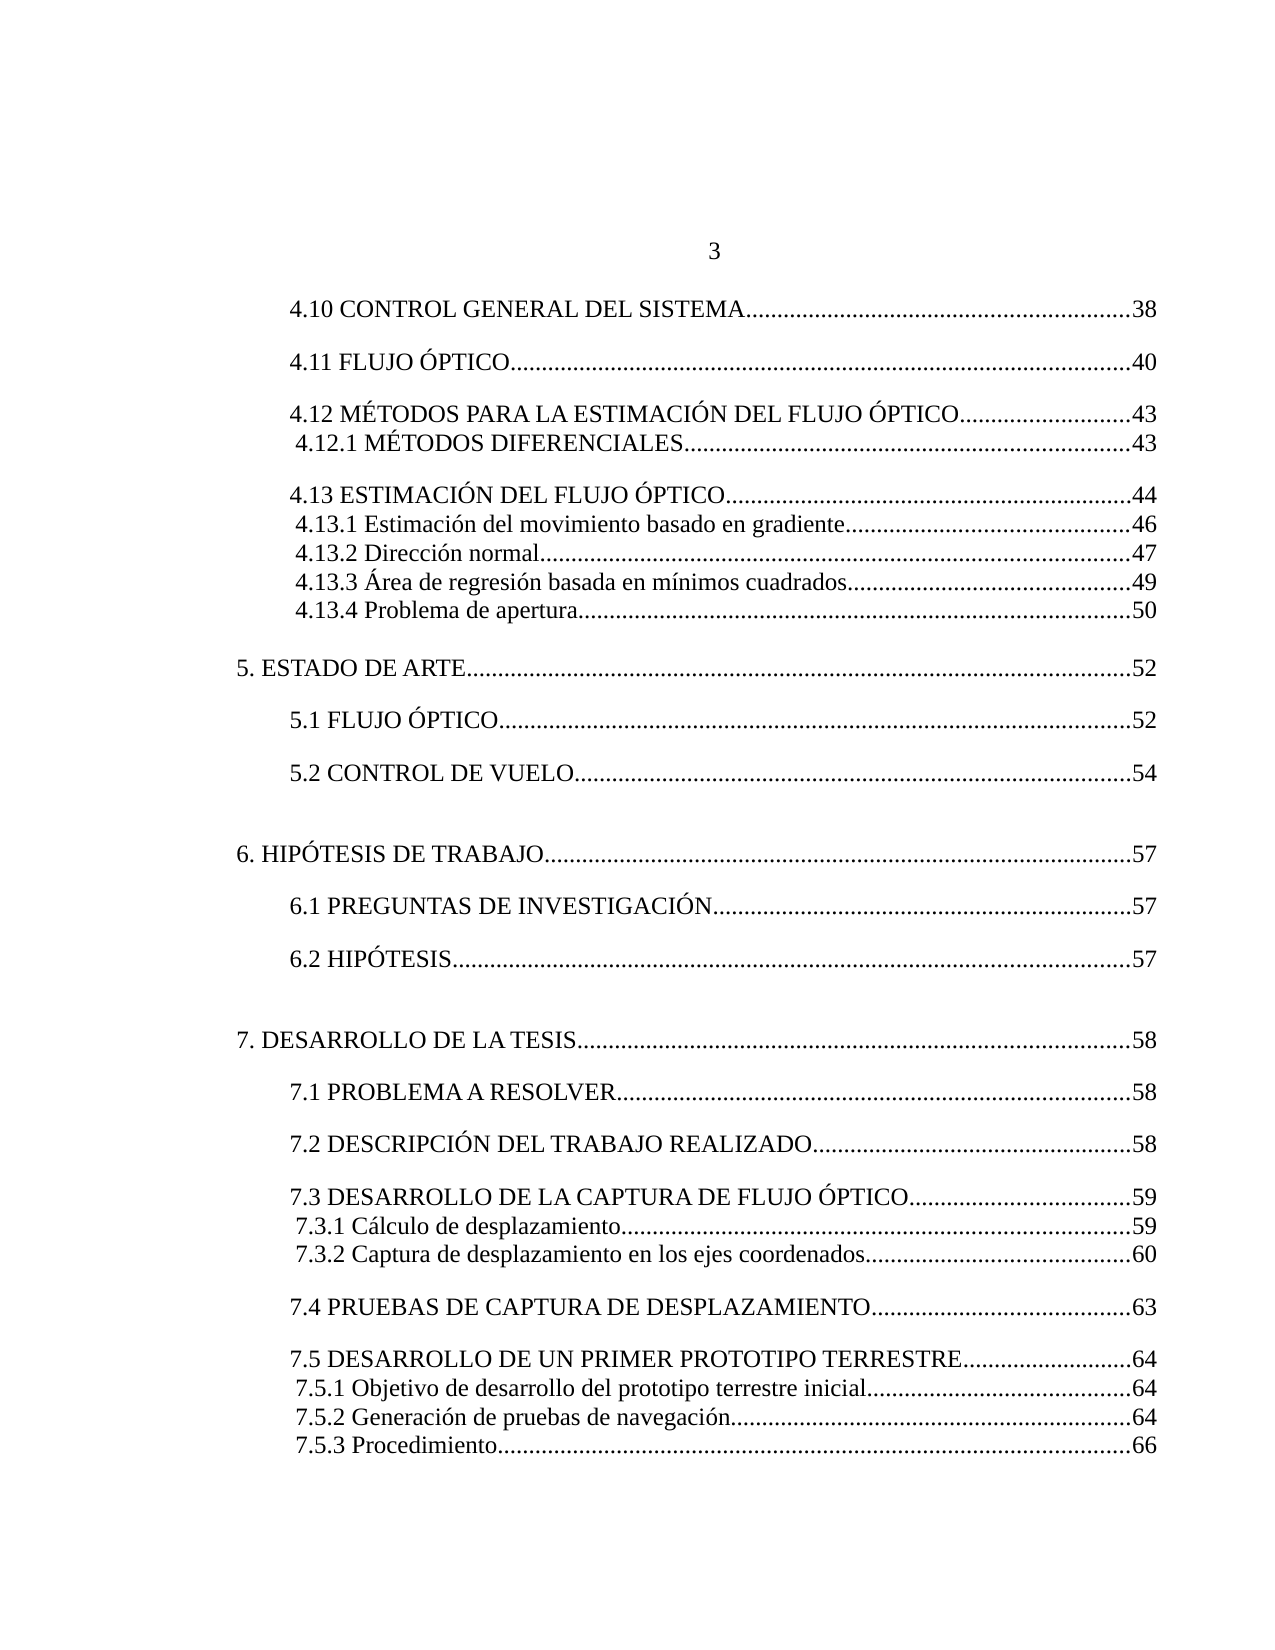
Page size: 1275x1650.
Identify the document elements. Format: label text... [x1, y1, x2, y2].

text 7.1 PROBLEMA A RESOLVER 58 [289, 1077, 1157, 1106]
text 7.5.2 Generación de pruebas de navegación 64 [295, 1402, 1157, 1431]
text 7.2 DESCRIPCIÓN DEL TRABAJO REALIZADO 58 [289, 1129, 1157, 1158]
text 7.3.1 Cálculo de desplazamiento 59 [295, 1211, 1157, 1239]
text 7.5.1 Objetivo de desarrollo del prototipo terrestre inicial 64 [295, 1373, 1157, 1402]
text 6.2 HIPÓTESIS 57 [289, 944, 1157, 972]
text 4.12.1 MÉTODOS DIFERENCIALES 43 [295, 428, 1157, 457]
text 5.1 FLUJO ÓPTICO 52 [289, 705, 1157, 734]
text 6. HIPÓTESIS DE TRABAJO 57 [236, 839, 1157, 868]
text 4.13.1 Estimación del movimiento basado en gradiente 46 [295, 509, 1157, 538]
text 6.1 PREGUNTAS DE INVESTIGACIÓN 57 [289, 891, 1157, 920]
text 7.3 DESARROLLO DE LA CAPTURA DE FLUJO ÓPTICO 59 [289, 1182, 1157, 1211]
text 4.13.2 Dirección normal 47 [295, 538, 1157, 567]
text 5. ESTADO DE ARTE 52 [236, 653, 1157, 682]
text 4.12 MÉTODOS PARA LA ESTIMACIÓN DEL FLUJO ÓPTICO 43 [289, 399, 1157, 428]
text 4.11 FLUJO ÓPTICO 40 [289, 347, 1157, 376]
text 7.3.2 Captura de desplazamiento en los ejes coordenados 60 [295, 1239, 1157, 1268]
text 5.2 CONTROL DE VUELO 54 [289, 758, 1157, 786]
text 4.13.3 Área de regresión basada en mínimos cuadrados 49 [295, 567, 1157, 595]
text 7. DESARROLLO DE LA TESIS 58 [236, 1025, 1157, 1053]
text 7.5.3 Procedimiento 66 [295, 1431, 1157, 1459]
text 4.10 CONTROL GENERAL DEL SISTEMA 38 [289, 294, 1157, 323]
text 7.4 PRUEBAS DE CAPTURA DE DESPLAZAMIENTO 63 [289, 1292, 1157, 1321]
text 4.13 ESTIMACIÓN DEL FLUJO ÓPTICO 44 [289, 480, 1157, 509]
text 4.13.4 Problema de apertura 50 [295, 595, 1157, 624]
text 7.5 DESARROLLO DE UN PRIMER PROTOTIPO TERRESTRE 64 [289, 1344, 1157, 1373]
